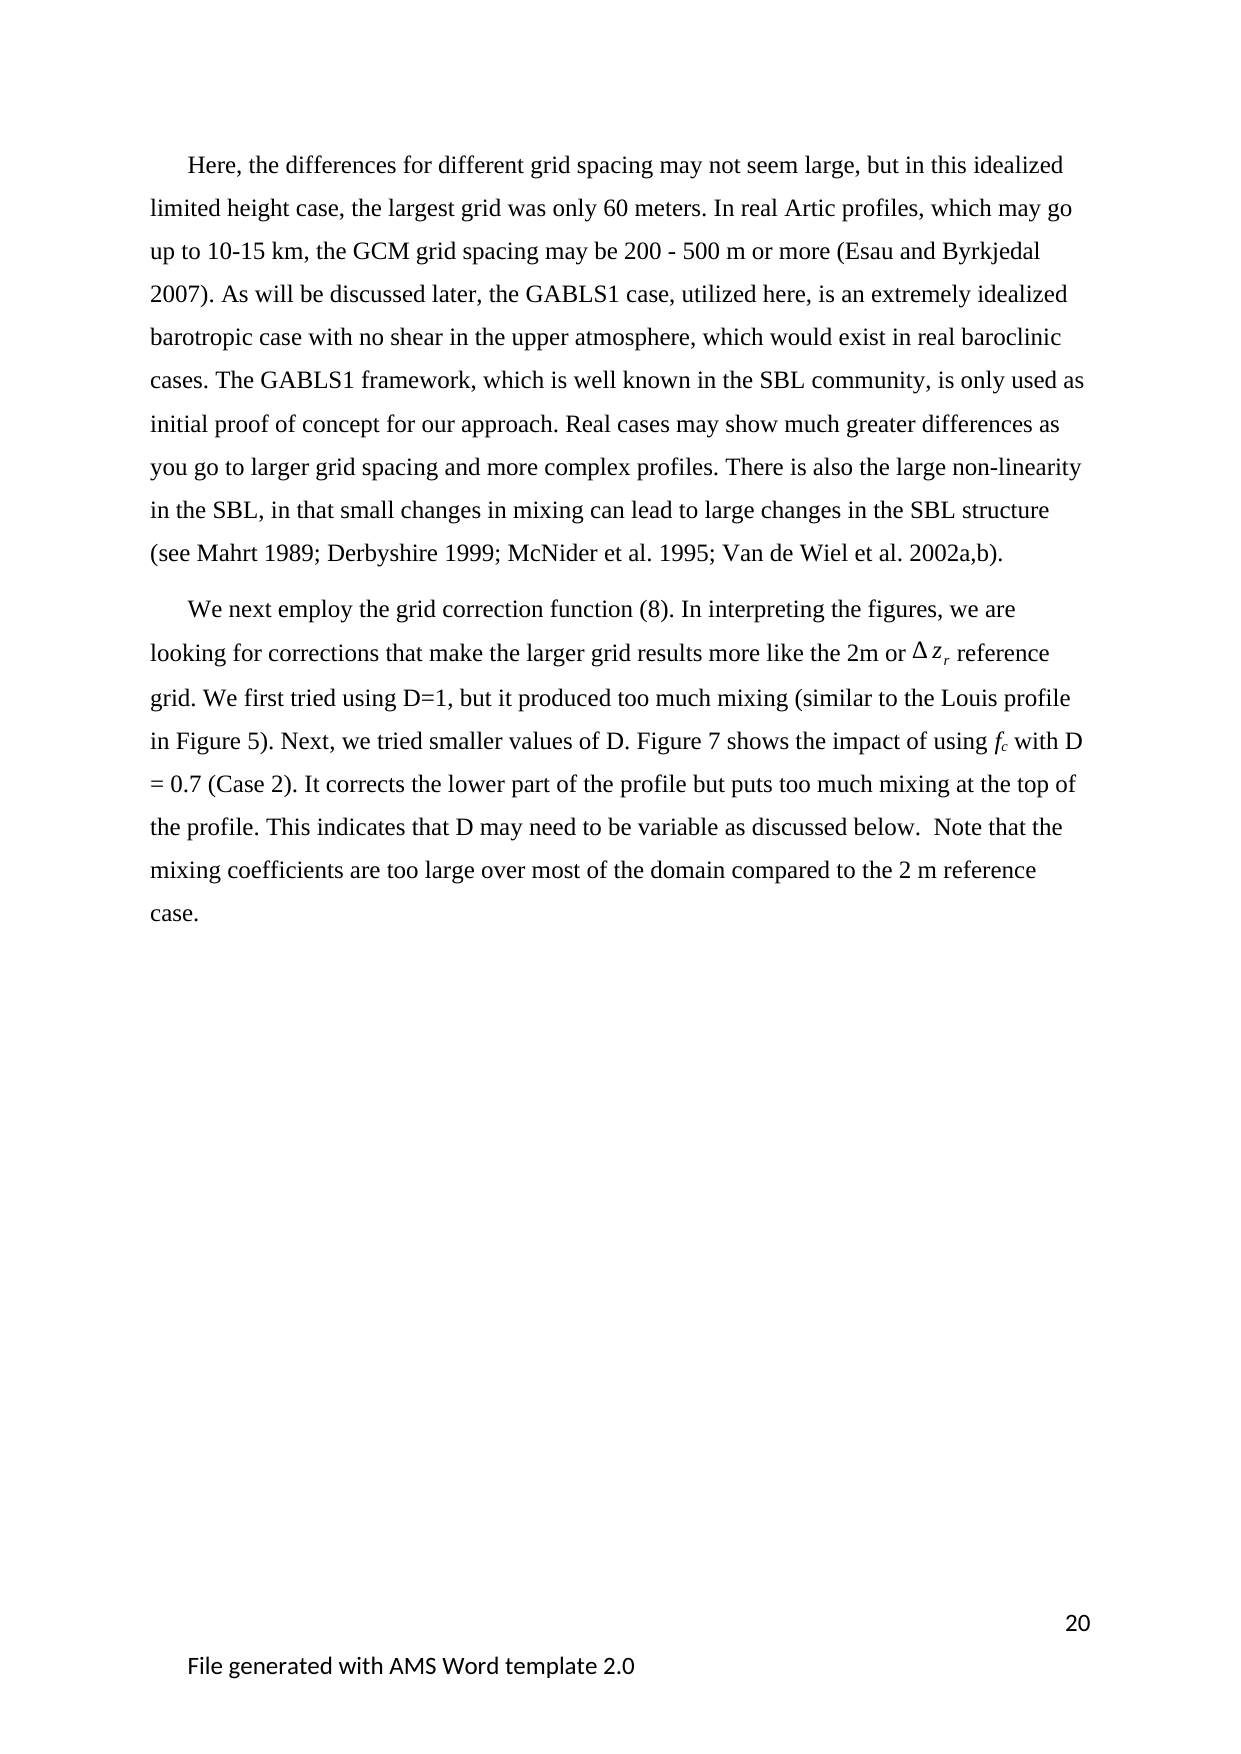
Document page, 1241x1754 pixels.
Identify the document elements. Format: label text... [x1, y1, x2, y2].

text We next employ the grid correction function (8). In interpreting the figures, we are looking for corrections that make the larger grid results more like the 2m or reference grid. We first tried using D=1, but it produced too much mixing (similar to the Louis profile in Figure 5). Next, we tried smaller values of D. Figure 7 shows the impact of using fc with D = 0.7 (Case 2). It corrects the lower part of the profile but puts too much mixing at the top of the profile. This indicates that D may need to be variable as discussed below. Note that the mixing coefficients are too large over most of the domain compared to the 2 m reference case. [150, 594, 1090, 927]
text Here, the differences for different grid spacing may not seem large, but in this idealized limited height case, the largest grid was only 60 meters. In real Artic profiles, which may go up to 10-15 km, the GCM grid spacing may be 200 - 500 m or more (Esau and Byrkjedal 2007). As will be discussed later, the GABLS1 case, utilized here, is an extremely idealized barotropic case with no shear in the upper atmosphere, which would exist in real baroclinic cases. The GABLS1 framework, which is well known in the SBL community, is only used as initial proof of concept for our approach. Real cases may show much greater differences as you go to larger grid spacing and more complex profiles. There is also the large non-linearity in the SBL, in that small changes in mixing can lead to large changes in the SBL structure (see Mahrt 1989; Derbyshire 1999; McNider et al. 1995; Van de Wiel et al. 2002a,b). [150, 150, 1090, 567]
